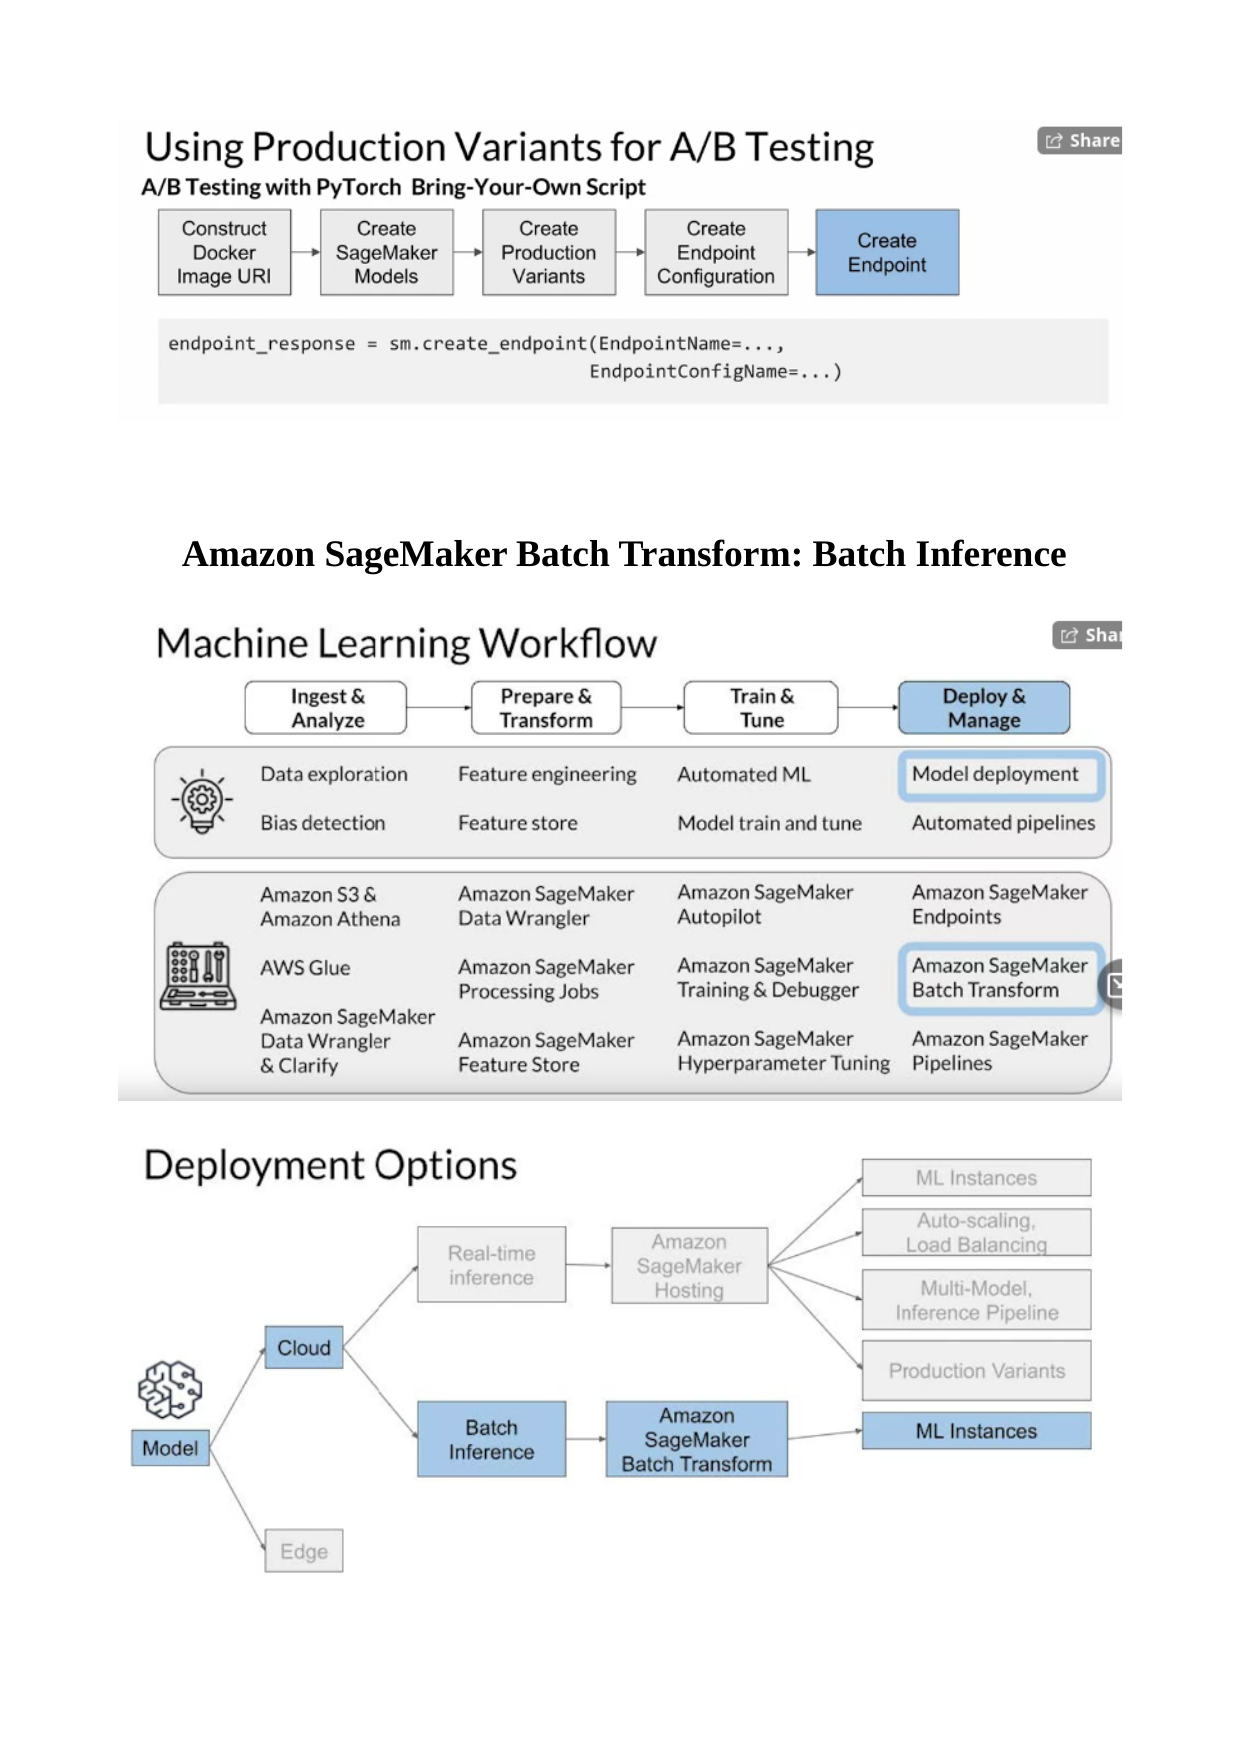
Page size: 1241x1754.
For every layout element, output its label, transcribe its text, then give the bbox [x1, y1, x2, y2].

subtitle Amazon SageMaker Batch Transform: Batch Inference [118, 532, 1122, 575]
picture [118, 118, 1123, 421]
picture [118, 1129, 1123, 1587]
picture [118, 616, 1123, 1101]
